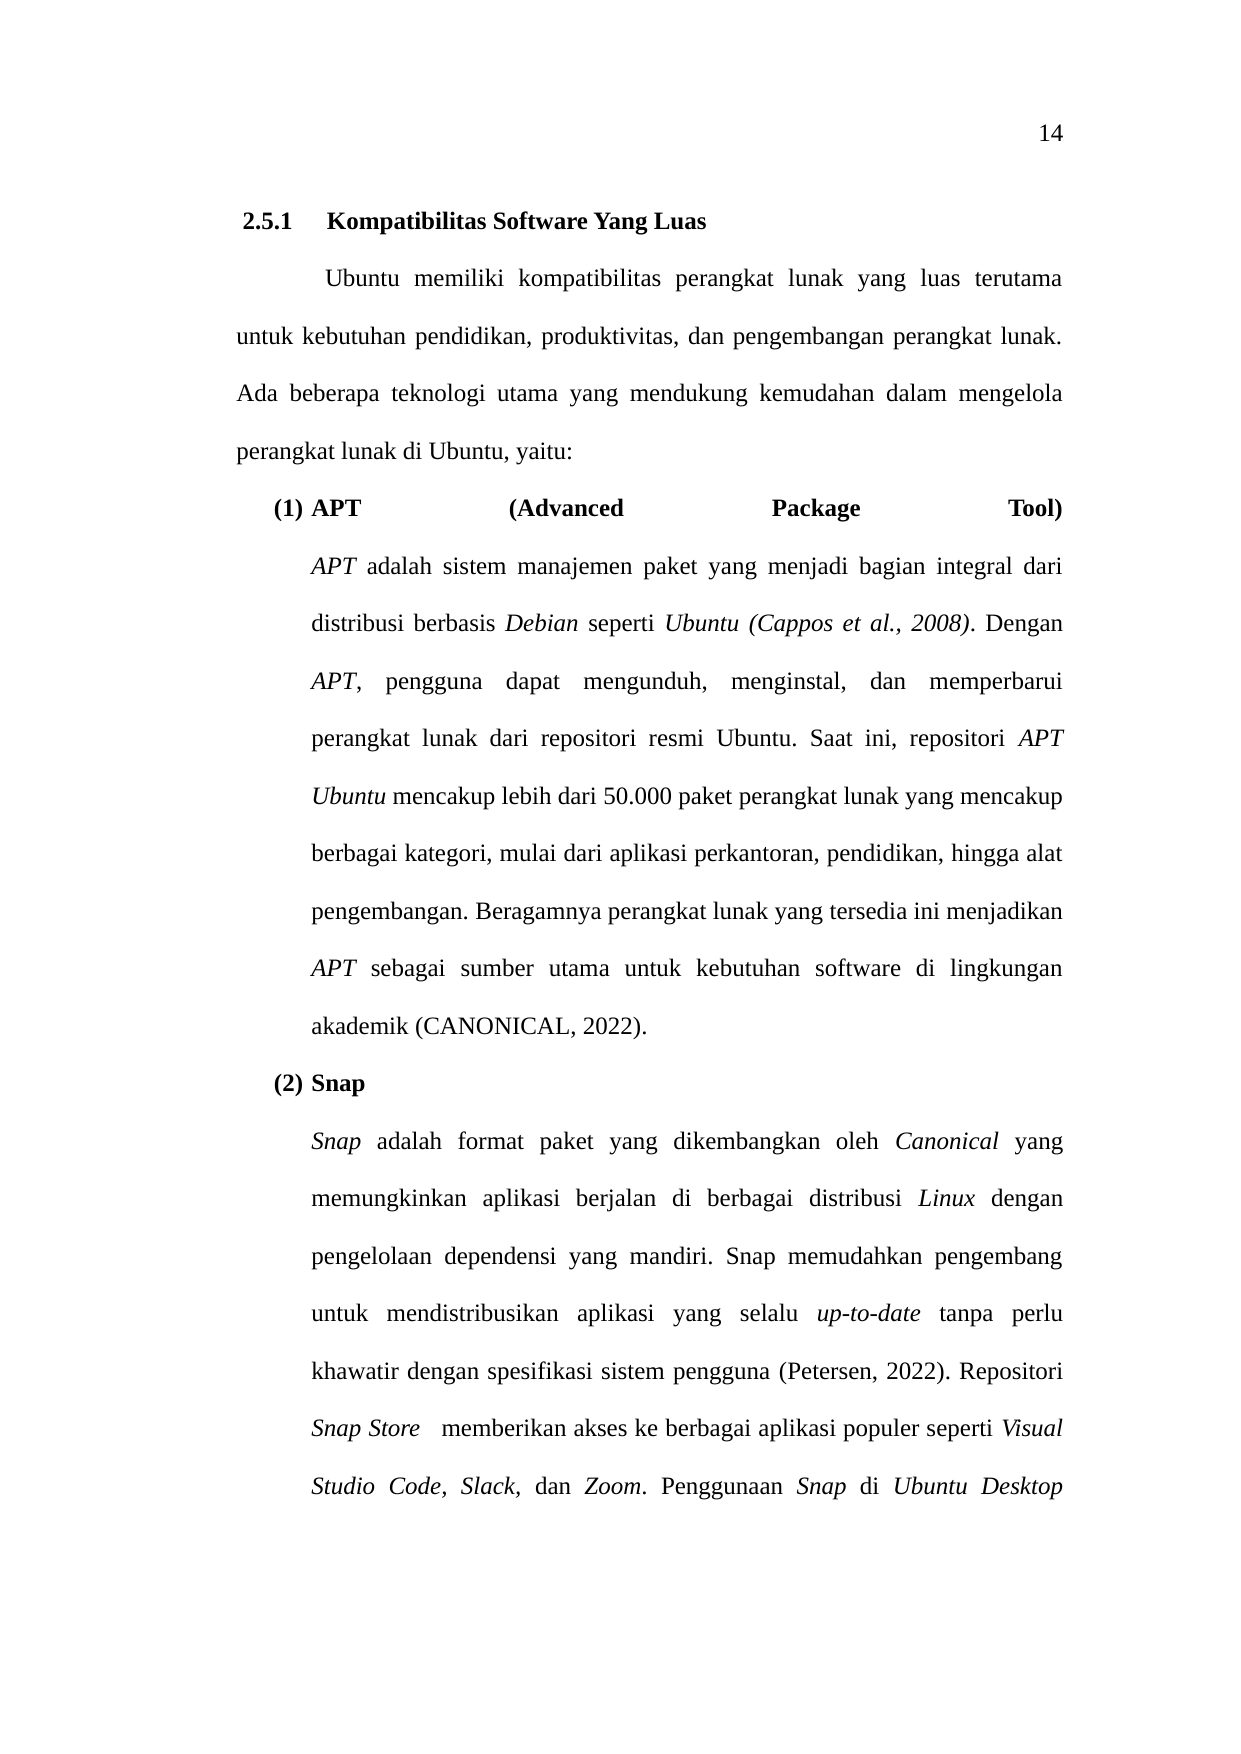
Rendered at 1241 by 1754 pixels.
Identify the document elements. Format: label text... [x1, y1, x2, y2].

subtitle Kompatibilitas Software yang Luas [236, 206, 1063, 235]
list Snap Snap adalah format paket yang dikembangkan oleh Canonical yang memungkinkan aplikasi berjalan di berbagai distribusi Linux dengan pengelolaan dependensi yang mandiri. Snap memudahkan pengembang untuk mendistribusikan aplikasi yang selalu up-to-date tanpa perlu khawatir dengan spesifikasi sistem pengguna (Petersen, 2022). Repositori Snap Store memberikan akses ke berbagai aplikasi populer seperti Visual Studio Code, Slack, dan Zoom. Penggunaan Snap di Ubuntu Desktop [274, 1068, 1063, 1500]
list APT (Advanced Package Tool) APT adalah sistem manajemen paket yang menjadi bagian integral dari distribusi berbasis Debian seperti Ubuntu (Cappos et al., 2008). Dengan APT, pengguna dapat mengunduh, menginstal, dan memperbarui perangkat lunak dari repositori resmi Ubuntu. Saat ini, repositori APT Ubuntu mencakup lebih dari 50.000 paket perangkat lunak yang mencakup berbagai kategori, mulai dari aplikasi perkantoran, pendidikan, hingga alat pengembangan. Beragamnya perangkat lunak yang tersedia ini menjadikan APT sebagai sumber utama untuk kebutuhan software di lingkungan akademik (CANONICAL, 2022)⁠. [274, 493, 1063, 1040]
text Ubuntu memiliki kompatibilitas perangkat lunak yang luas terutama untuk kebutuhan pendidikan, produktivitas, dan pengembangan perangkat lunak. Ada beberapa teknologi utama yang mendukung kemudahan dalam mengelola perangkat lunak di Ubuntu, yaitu: [236, 263, 1063, 465]
